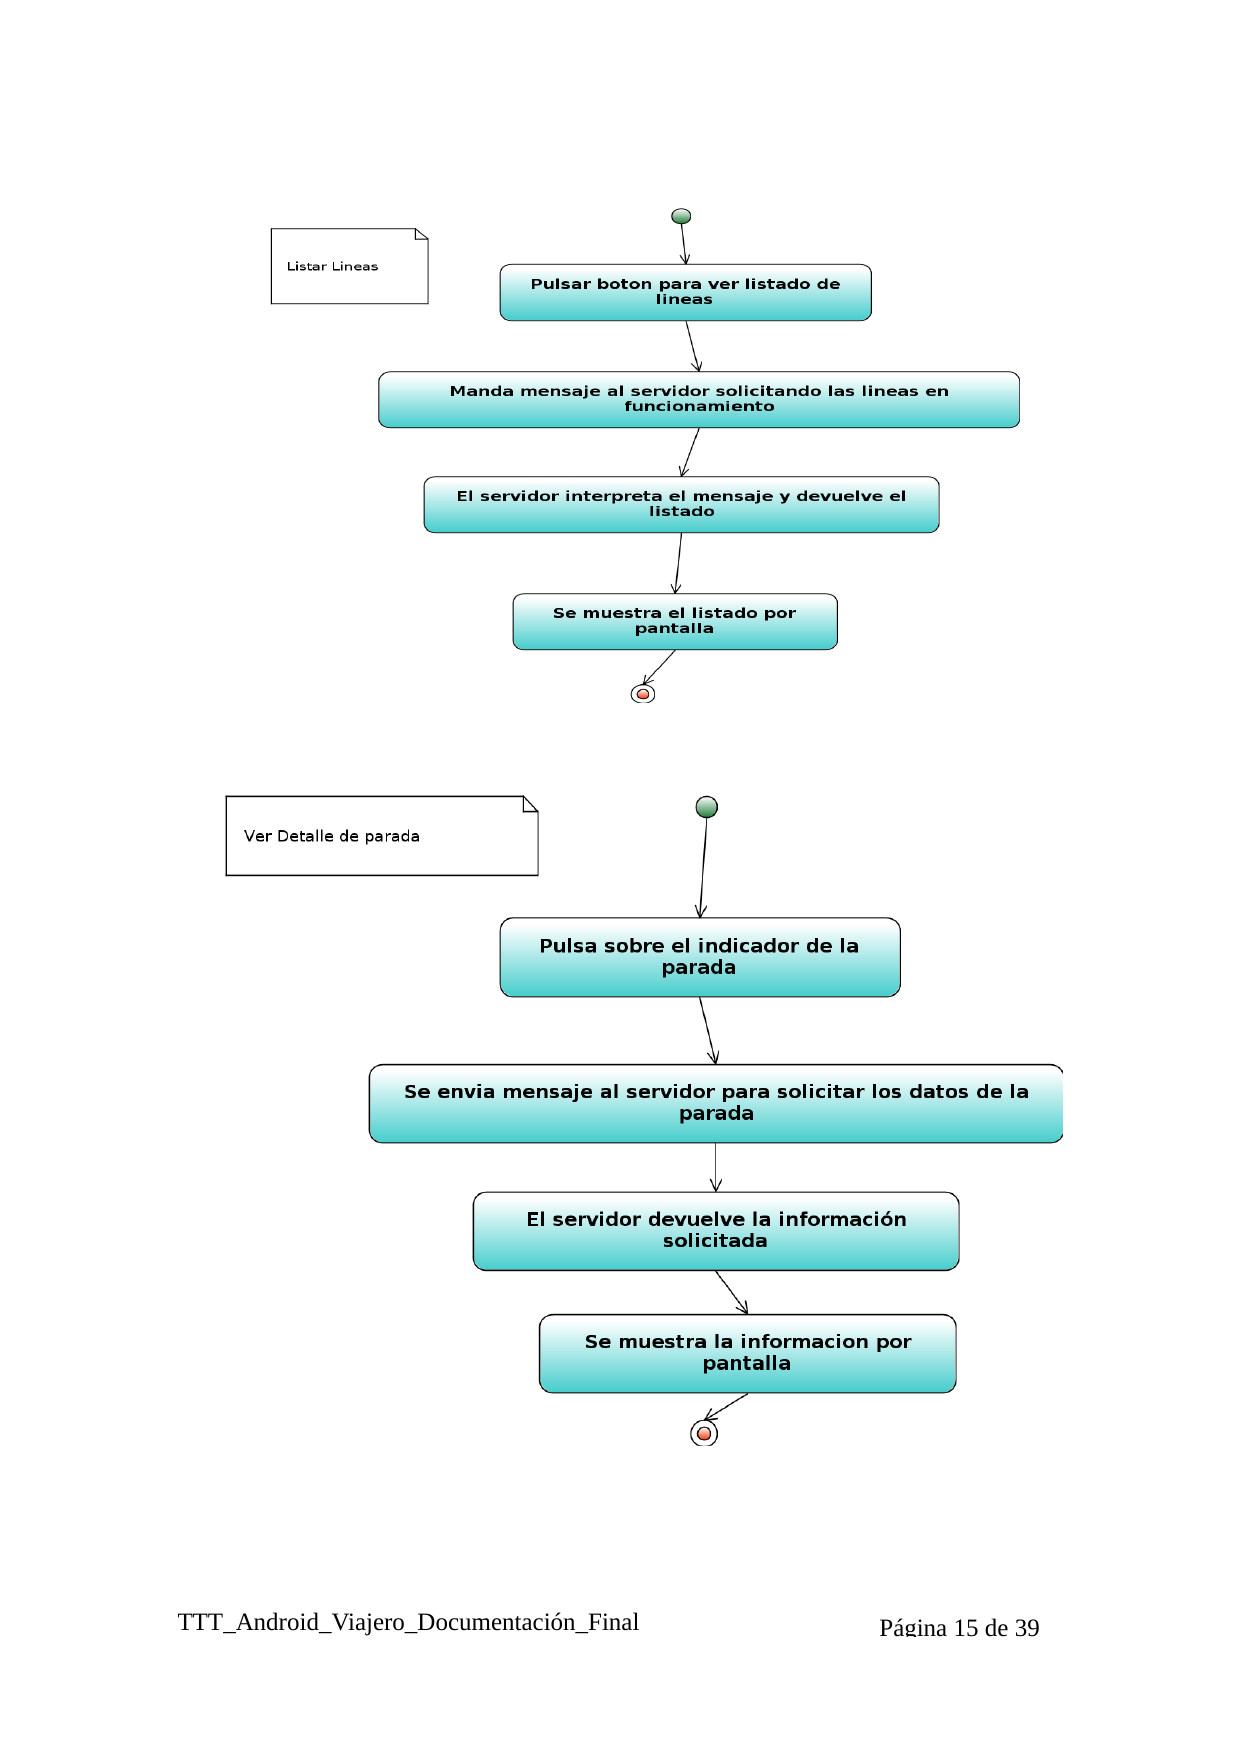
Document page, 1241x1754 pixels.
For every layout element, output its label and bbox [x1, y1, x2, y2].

picture [177, 731, 1063, 1446]
picture [220, 176, 1020, 703]
